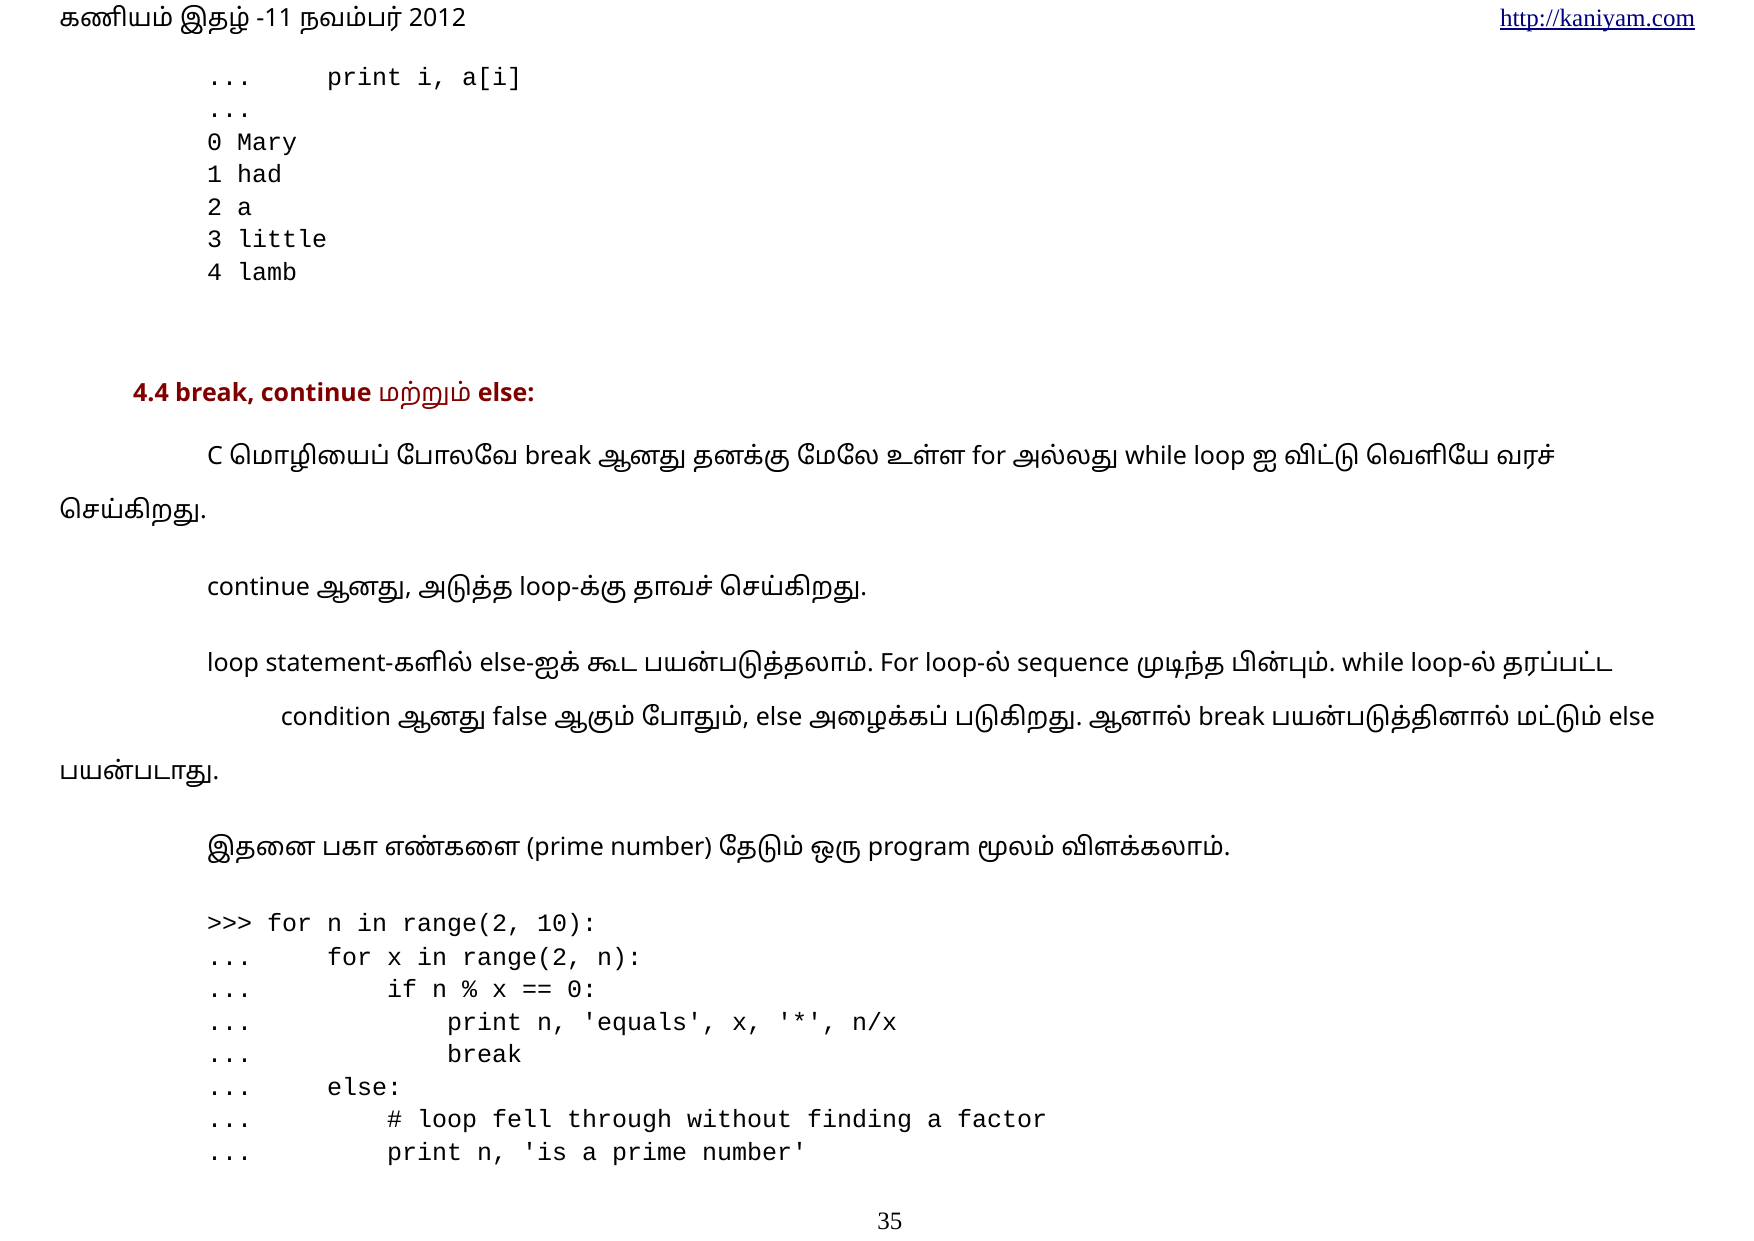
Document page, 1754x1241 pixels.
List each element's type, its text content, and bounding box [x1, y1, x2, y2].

text ... else: [59, 1074, 1695, 1103]
text ... print n, 'equals', x, '*', n/x [59, 1009, 1695, 1038]
text 3 little [59, 227, 1695, 255]
text ... print n, 'is a prime number' [59, 1139, 1695, 1168]
text C மொழியைப் போலவே break ஆனது தனக்கு மேலே உள்ள for அல்லது while loop ஐ விட்டு வெளியே வரச் செய்கிறது. [59, 438, 1695, 529]
text ... break [59, 1042, 1695, 1070]
text 0 Mary [59, 129, 1695, 158]
text continue ஆனது, அடுத்த loop-க்கு தாவச் செய்கிறது. [59, 568, 1695, 605]
text 2 a [59, 194, 1695, 223]
text ... for x in range(2, n): [59, 944, 1695, 973]
text ... # loop fell through without finding a factor [59, 1107, 1695, 1135]
text loop statement-களில் else-ஐக் கூட பயன்படுத்தலாம். For loop-ல் sequence முடிந்த பின்பும். while loop-ல் தரப்பட்ட condition ஆனது false ஆகும் போதும், else அழைக்கப் படுகிறது. ஆனால் break பயன்படுத்தினால் மட்டும் else பயன்படாது. [59, 644, 1695, 789]
text இதனை பகா எண்களை (prime number) தேடும் ஒரு program மூலம் விளக்கலாம். [59, 829, 1695, 866]
text 1 had [59, 162, 1695, 190]
text ... print i, a[i] [59, 64, 1695, 93]
text ... [59, 97, 1695, 125]
text 4.4 break, continue மற்றும் else: [59, 375, 1695, 412]
text 4 lamb [59, 259, 1695, 288]
text >>> for n in range(2, 10): [59, 905, 1695, 939]
text ... if n % x == 0: [59, 977, 1695, 1005]
